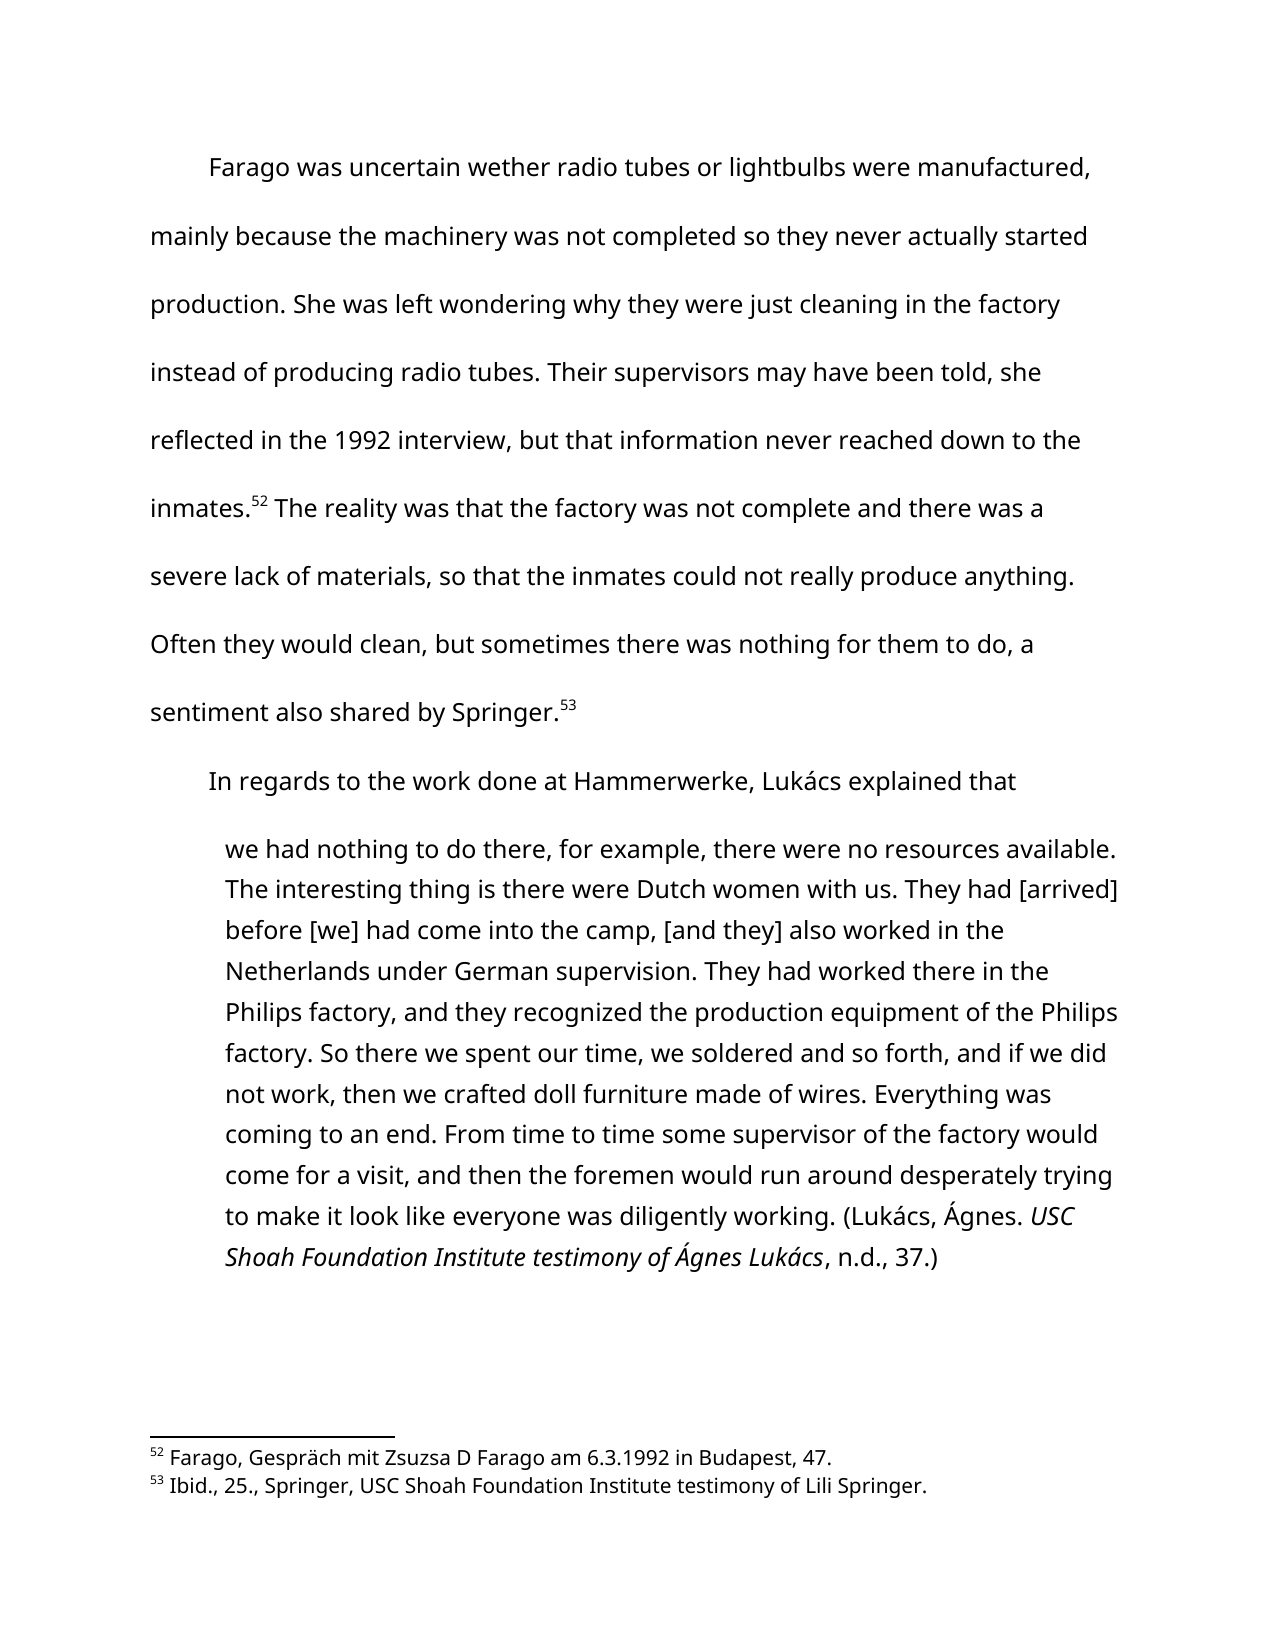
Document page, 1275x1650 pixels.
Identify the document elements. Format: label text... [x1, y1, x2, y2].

text In regards to the work done at Hammerwerke, Lukács explained that [150, 763, 1125, 797]
text we had nothing to do there, for example, there were no resources available. The interesting thing is there were Dutch women with us. They had [arrived] before [we] had come into the camp, [and they] also worked in the Netherlands under German supervision. They had worked there in the Philips factory, and they recognized the production equipment of the Philips factory. So there we spent our time, we soldered and so forth, and if we did not work, then we crafted doll furniture made of wires. Everything was coming to an end. From time to time some supervisor of the factory would come for a visit, and then the foremen would run around desperately trying to make it look like everyone was diligently working. (Lukács, Ágnes. USC Shoah Foundation Institute testimony of Ágnes Lukács, n.d., 37.) [225, 831, 1125, 1274]
text Ibid., 25., Springer, USC Shoah Foundation Institute testimony of Lili Springer. [150, 1472, 1125, 1500]
text Farago, Gespräch mit Zsuzsa D Farago am 6.3.1992 in Budapest, 47. [150, 1443, 1125, 1472]
text Farago was uncertain wether radio tubes or lightbulbs were manufactured, mainly because the machinery was not completed so they never actually started production. She was left wondering why they were just cleaning in the factory instead of producing radio tubes. Their supervisors may have been told, she reflected in the 1992 interview, but that information never reached down to the inmates. The reality was that the factory was not complete and there was a severe lack of materials, so that the inmates could not really produce anything. Often they would clean, but sometimes there was nothing for them to do, a sentiment also shared by Springer. [150, 150, 1125, 729]
